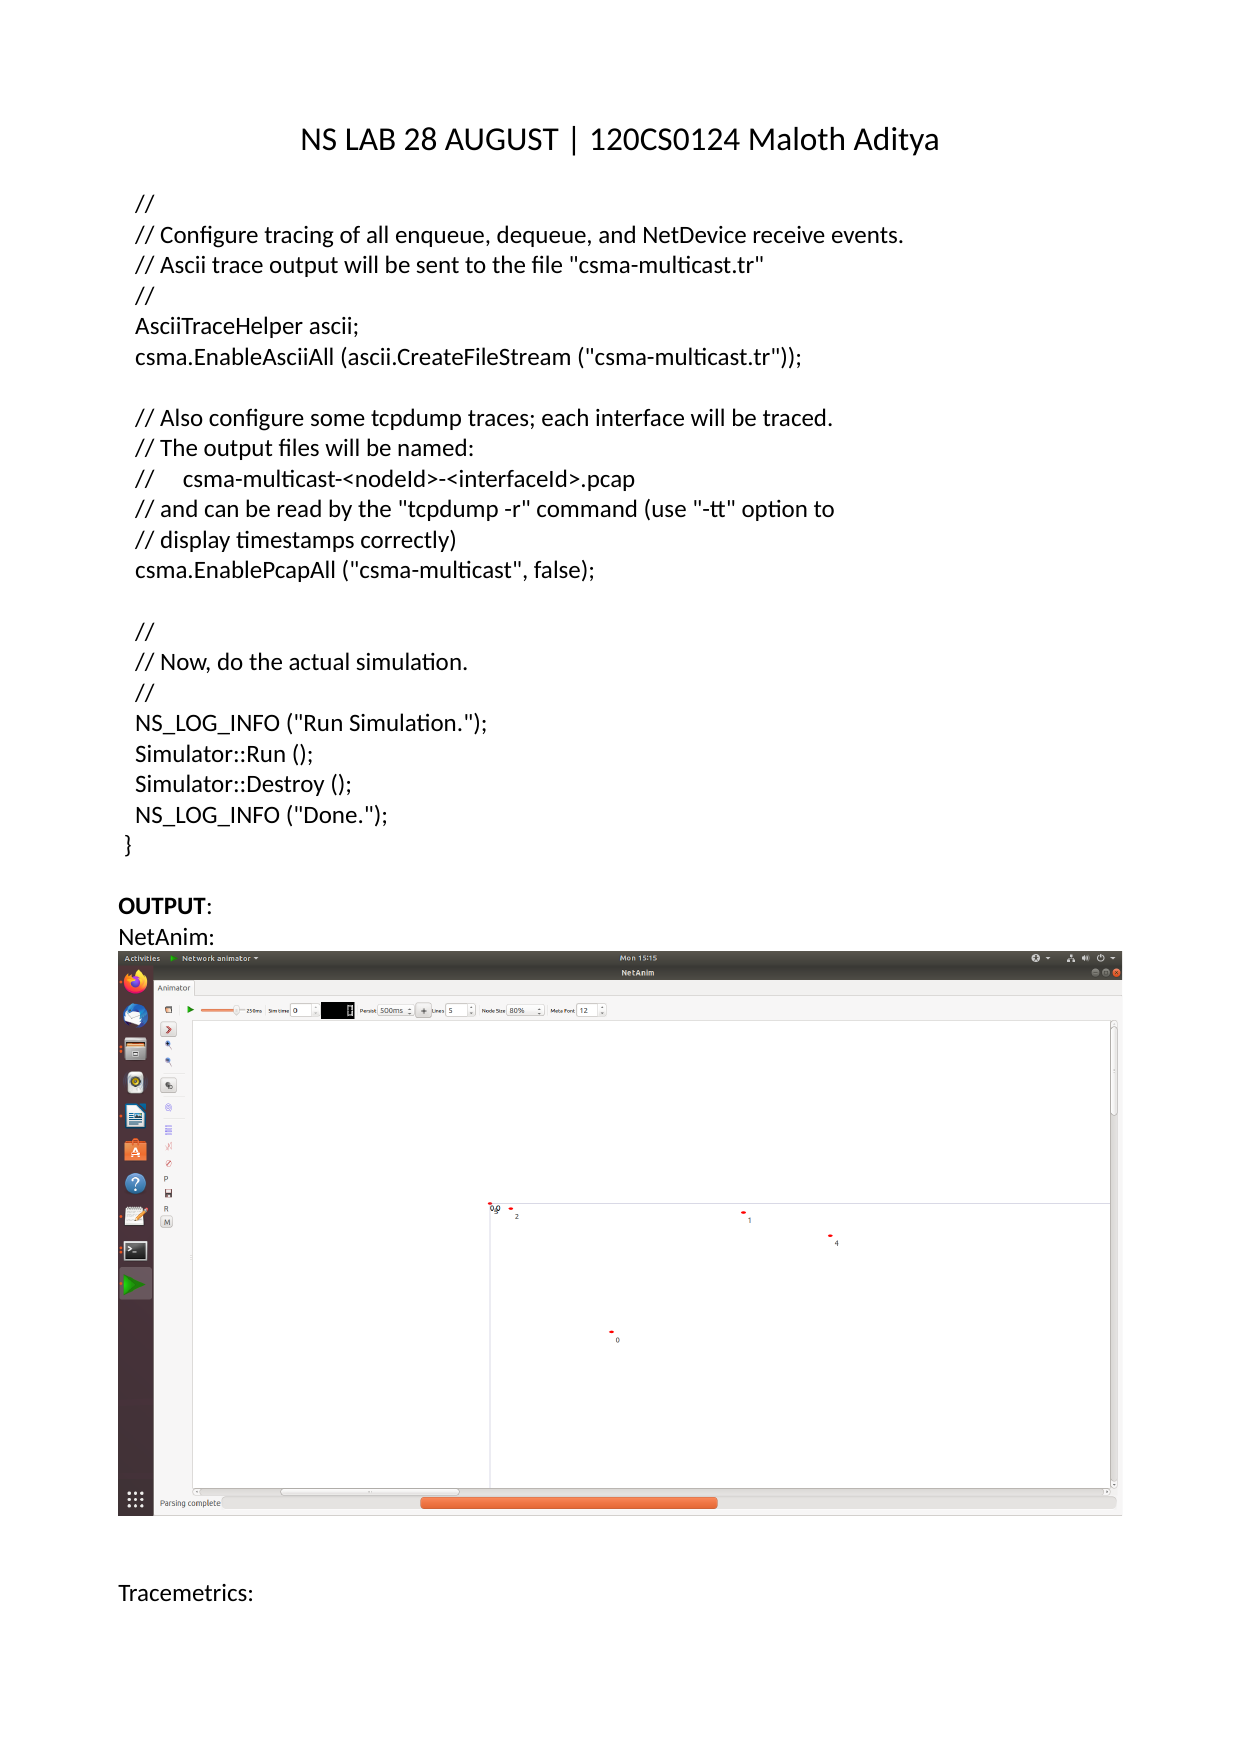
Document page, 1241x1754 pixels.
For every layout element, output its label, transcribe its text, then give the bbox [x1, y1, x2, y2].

text NS_LOG_INFO ("Run Simulation."); [118, 707, 1122, 738]
text // Ascii trace output will be sent to the file "csma-multicast.tr" [118, 249, 1122, 280]
text Tracemetrics: [118, 1577, 1122, 1608]
text NetAnim: [118, 921, 1122, 951]
text // The output files will be named: [118, 432, 1122, 463]
text } [118, 829, 1122, 860]
text // and can be read by the "tcpdump -r" command (use "-tt" option to [118, 493, 1122, 524]
text // [118, 188, 1122, 219]
text // csma-multicast-<nodeId>-<interfaceId>.pcap [118, 463, 1122, 493]
text // [118, 677, 1122, 707]
text OUTPUT: [118, 890, 1122, 921]
text // Also configure some tcpdump traces; each interface will be traced. [118, 402, 1122, 432]
text AsciiTraceHelper ascii; [118, 310, 1122, 341]
text // Now, do the actual simulation. [118, 646, 1122, 677]
text csma.EnablePcapAll ("csma-multicast", false); [118, 554, 1122, 585]
text csma.EnableAsciiAll (ascii.CreateFileStream ("csma-multicast.tr")); [118, 341, 1122, 371]
text // [118, 616, 1122, 646]
text // Configure tracing of all enqueue, dequeue, and NetDevice receive events. [118, 219, 1122, 249]
text // display timestamps correctly) [118, 524, 1122, 554]
text NS_LOG_INFO ("Done."); [118, 799, 1122, 829]
text // [118, 280, 1122, 310]
text Simulator::Run (); [118, 738, 1122, 768]
picture [118, 951, 1123, 1516]
text Simulator::Destroy (); [118, 768, 1122, 799]
